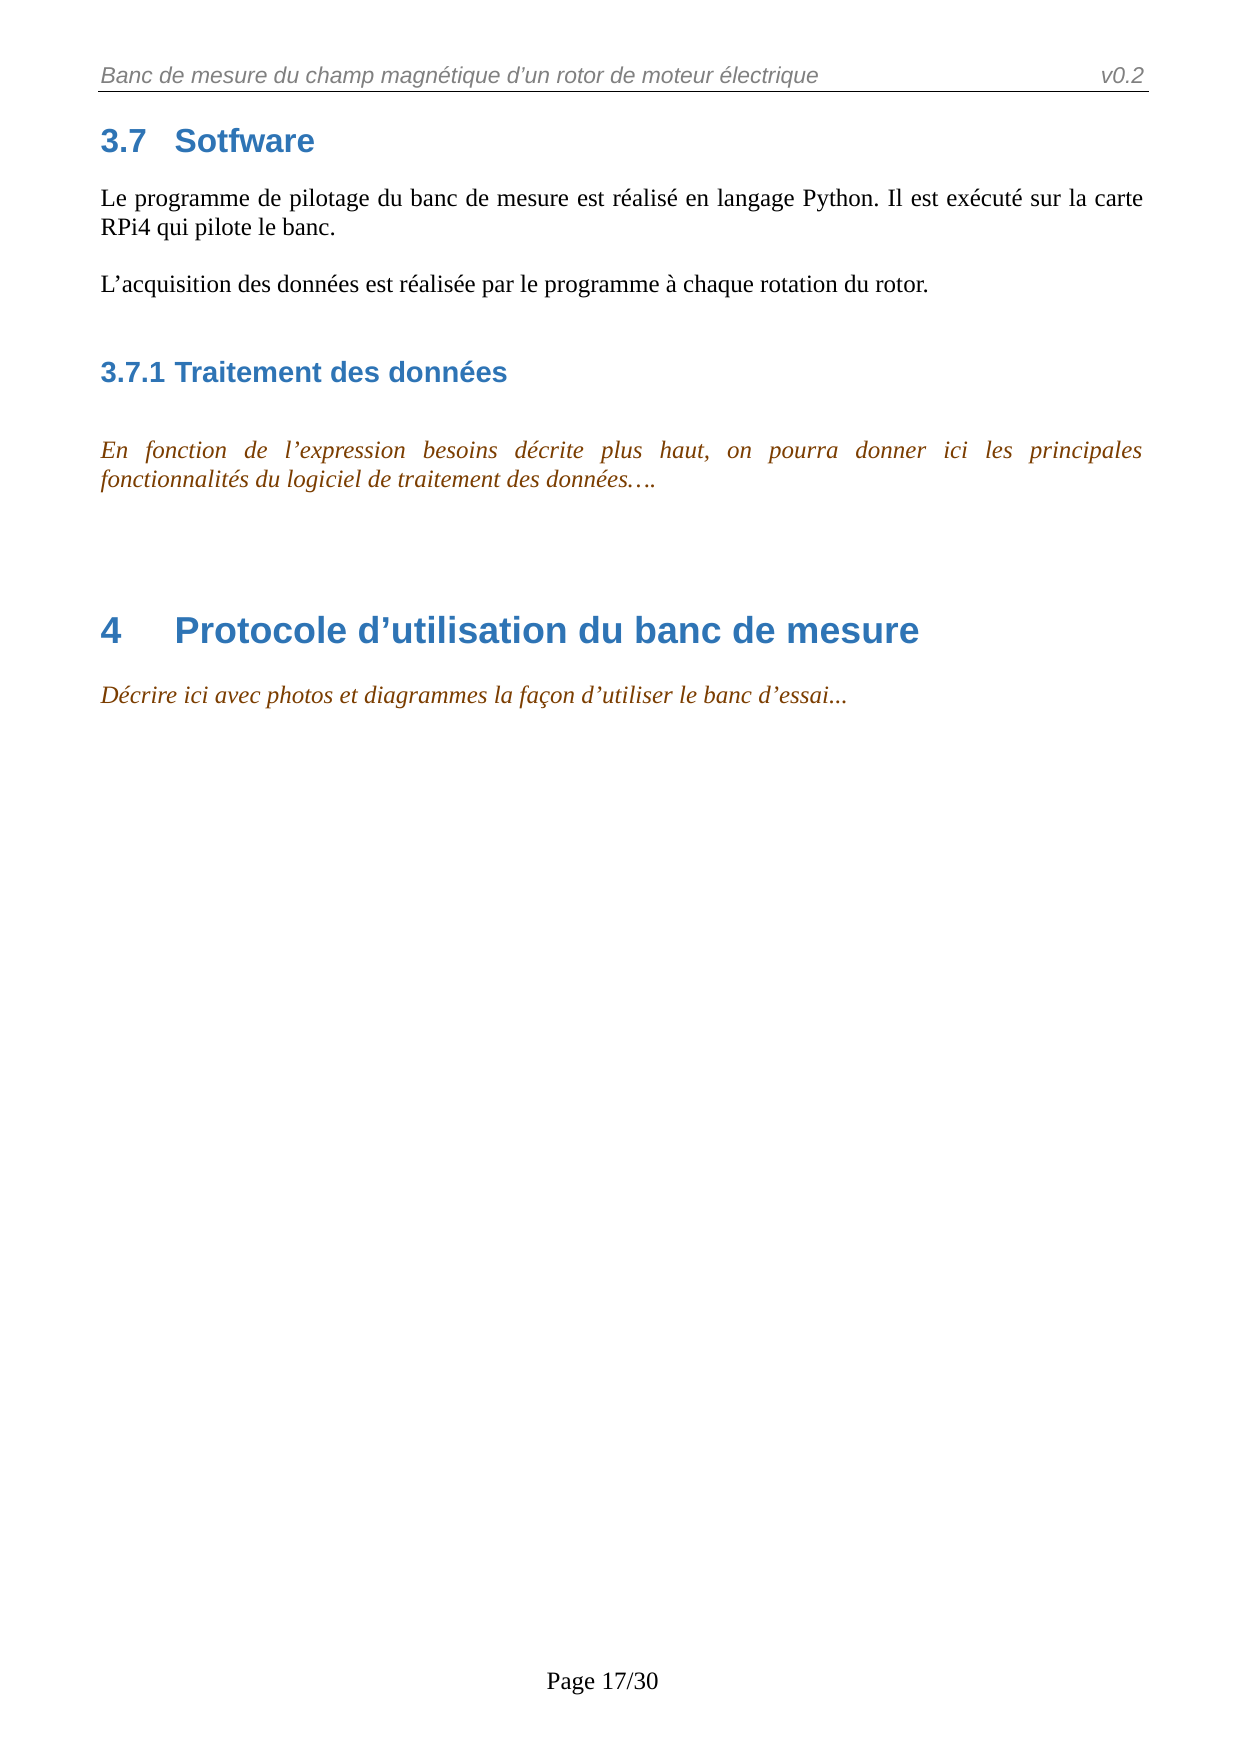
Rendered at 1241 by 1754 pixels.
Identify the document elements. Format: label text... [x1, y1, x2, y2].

text En fonction de l’expression besoins décrite plus haut, on pourra donner ici les principales fonctionnalités du logiciel de traitement des données…. [100, 407, 1146, 493]
text Décrire ici avec photos et diagrammes la façon d’utiliser le banc d’essai... [100, 681, 1146, 709]
subtitle Sotfware [100, 121, 1146, 159]
subtitle Protocole d’utilisation du banc de mesure [100, 608, 1146, 651]
text L’acquisition des données est réalisée par le programme à chaque rotation du rotor. [100, 269, 1146, 298]
subtitle Traitement des données [100, 355, 1146, 389]
text Le programme de pilotage du banc de mesure est réalisé en langage Python. Il est exécuté sur la carte RPi4 qui pilote le banc. [100, 183, 1146, 240]
